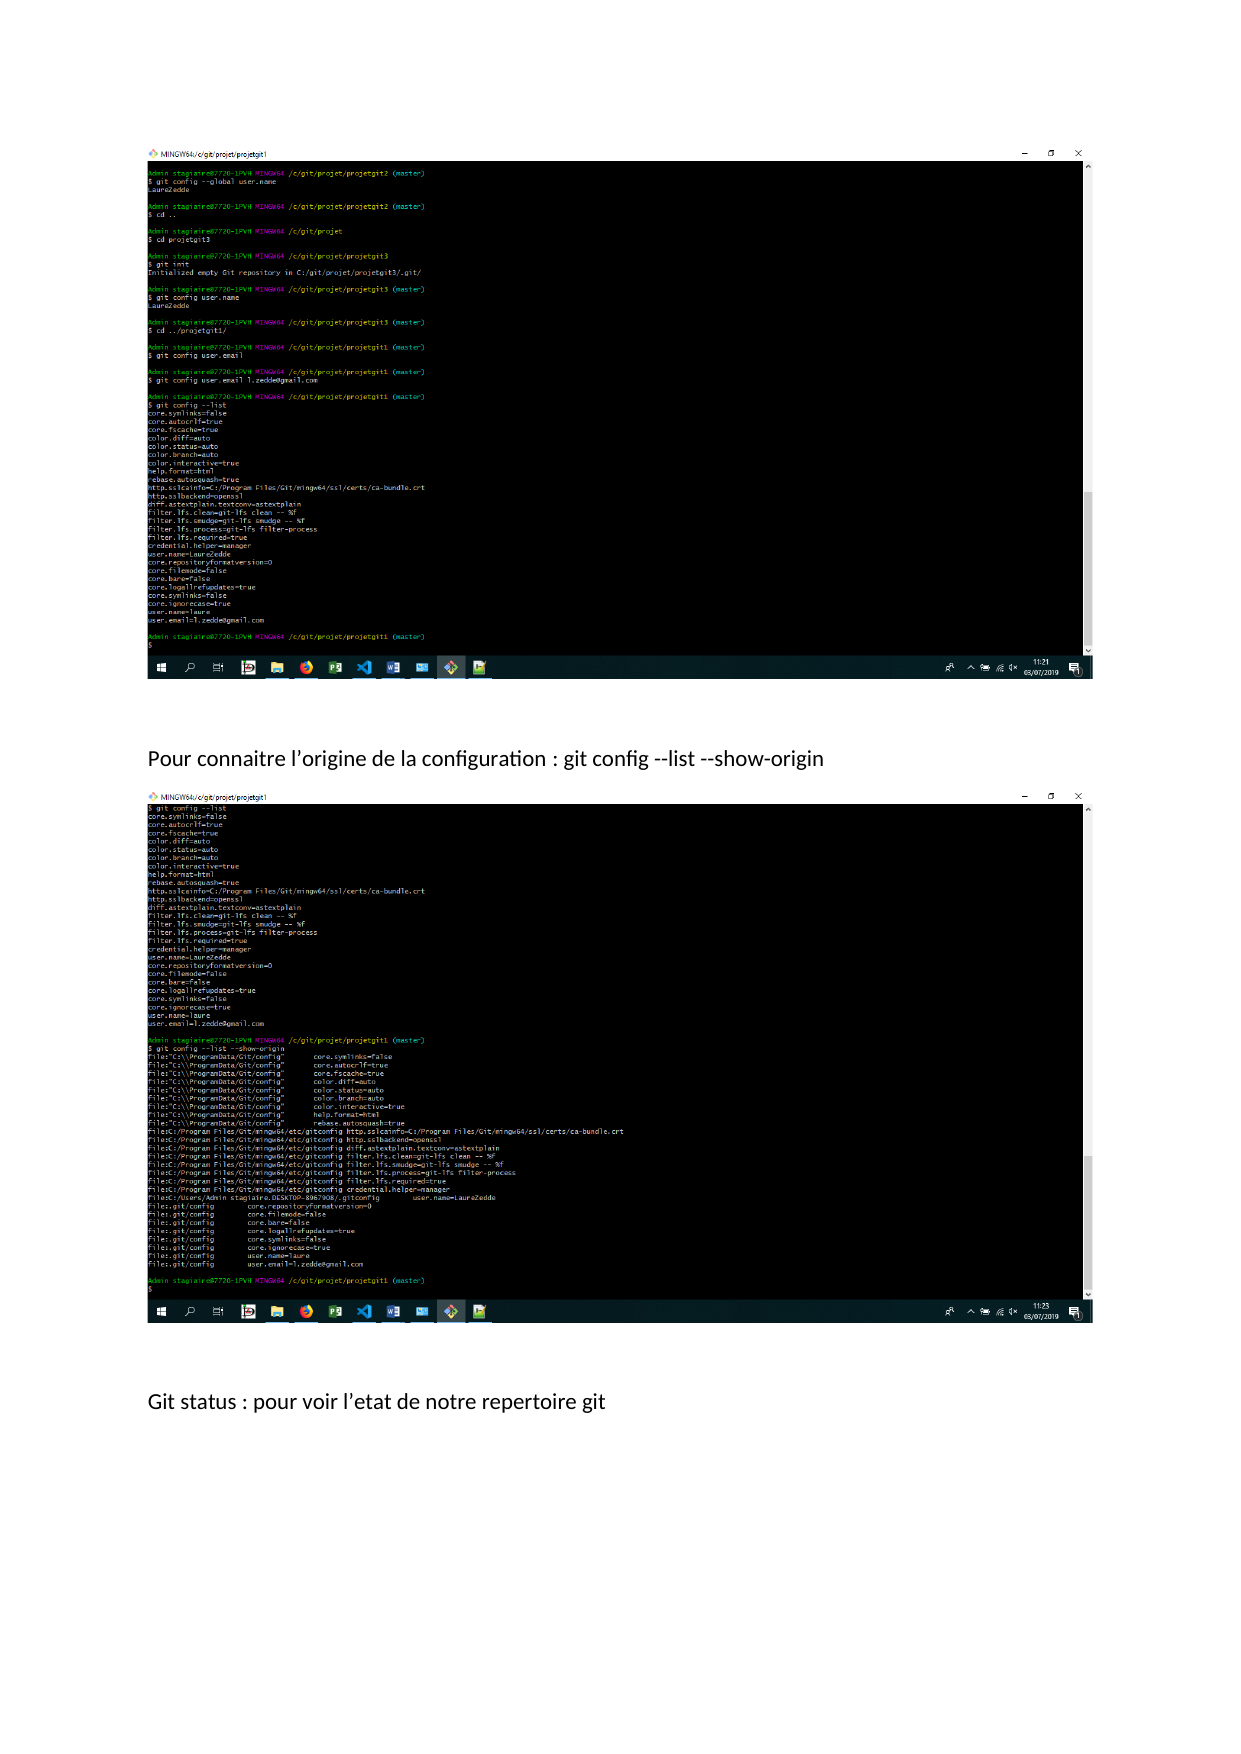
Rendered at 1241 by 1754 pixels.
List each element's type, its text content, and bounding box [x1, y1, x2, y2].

picture [147, 791, 1093, 1323]
picture [147, 147, 1093, 679]
text Pour connaitre l’origine de la configuration : git config --list --show-origin [148, 744, 1093, 772]
text Git status : pour voir l’etat de notre repertoire git [148, 1387, 1093, 1416]
